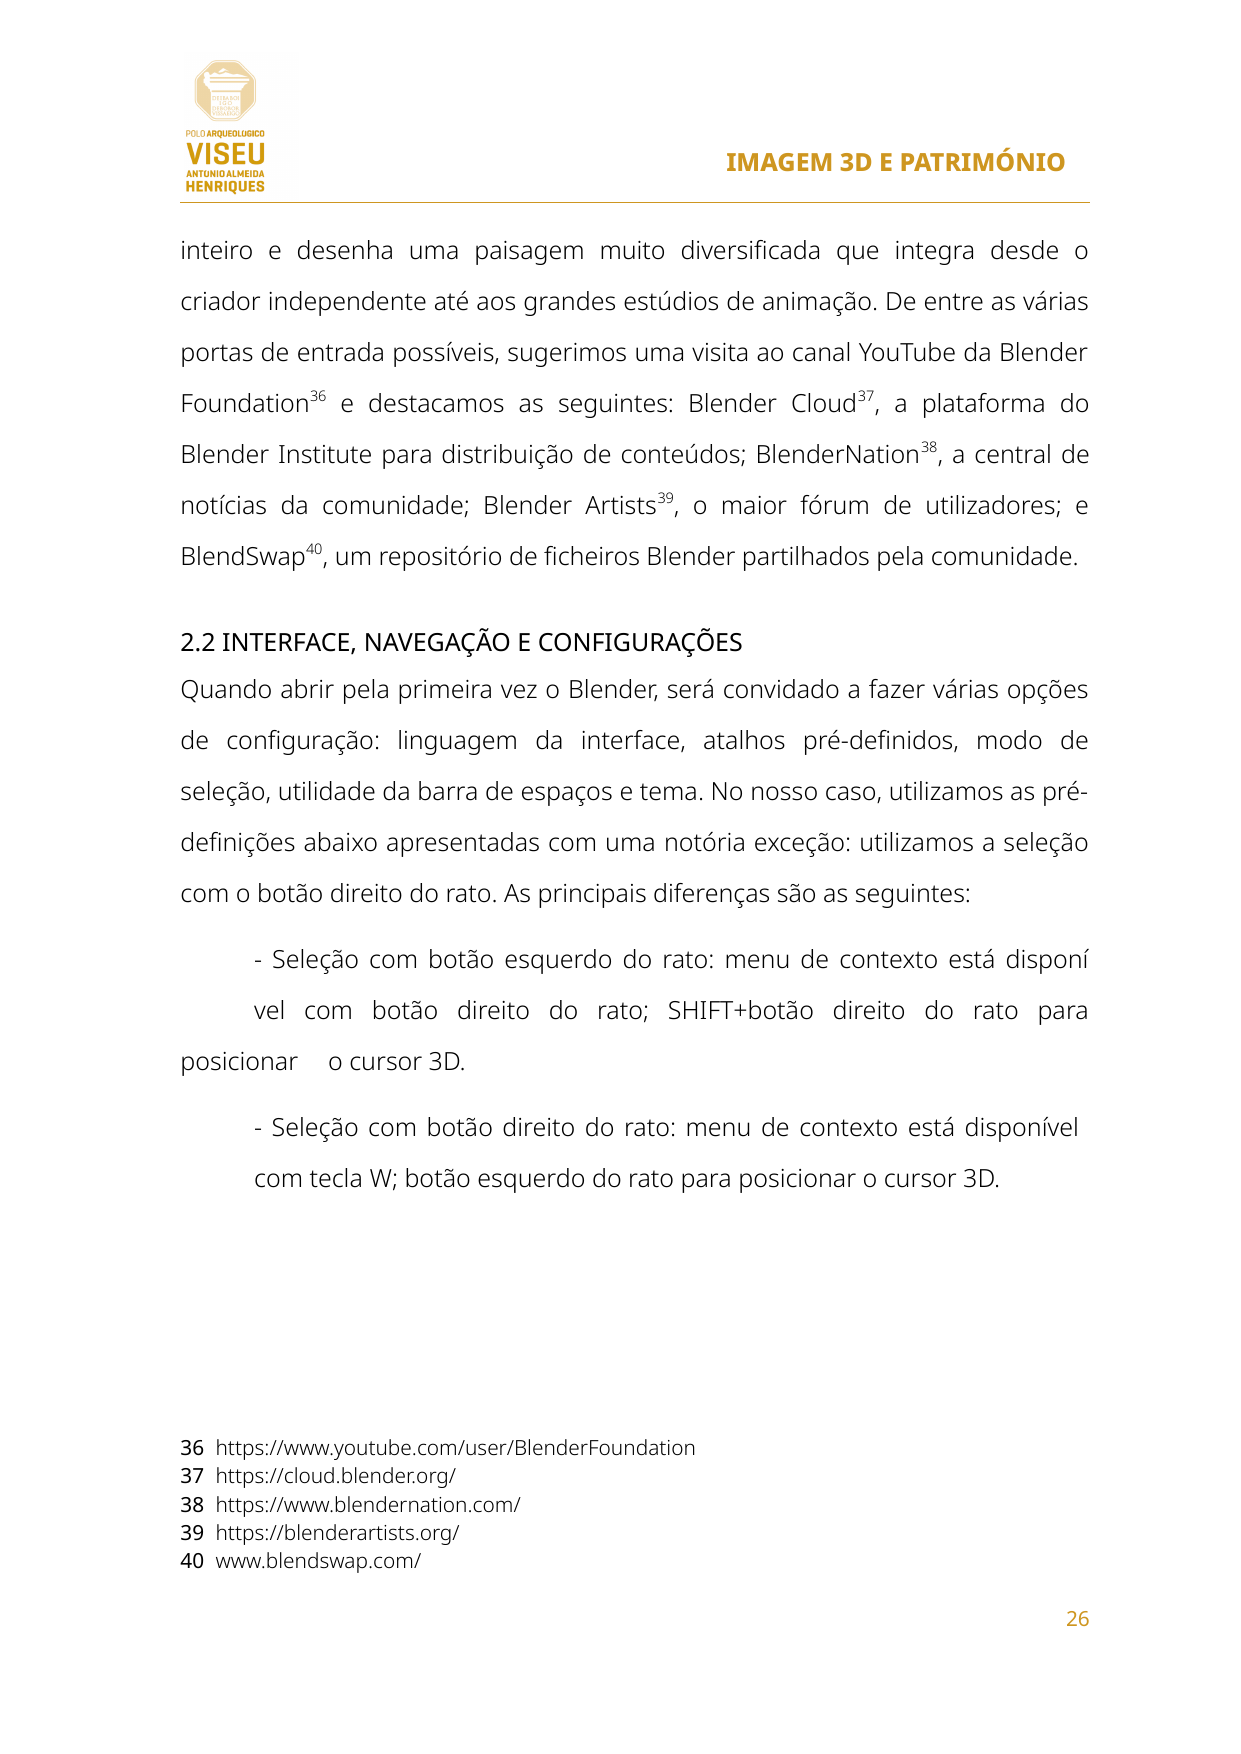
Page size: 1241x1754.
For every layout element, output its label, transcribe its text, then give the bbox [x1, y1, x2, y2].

text https://www.blendernation.com/ [180, 1490, 1090, 1518]
text inteiro e desenha uma paisagem muito diversificada que integra desde o criador independente até aos grandes estúdios de animação. De entre as várias portas de entrada possíveis, sugerimos uma visita ao canal YouTube da Blender Foundation e destacamos as seguintes: Blender Cloud, a plataforma do Blender Institute para distribuição de conteúdos; BlenderNation, a central de notícias da comunidade; Blender Artists, o maior fórum de utilizadores; e BlendSwap, um repositório de ficheiros Blender partilhados pela comunidade. [180, 232, 1090, 573]
picture [183, 52, 299, 201]
text https://www.youtube.com/user/BlenderFoundation [180, 1433, 1090, 1461]
text - Seleção com botão esquerdo do rato: menu de contexto está disponí vel com botão direito do rato; SHIFT+botão direito do rato para posicionar o cursor 3D. [180, 941, 1090, 1078]
text www.blendswap.com/ [180, 1547, 1090, 1575]
text https://cloud.blender.org/ [180, 1461, 1090, 1490]
text https://blenderartists.org/ [180, 1518, 1090, 1547]
text Quando abrir pela primeira vez o Blender, será convidado a fazer várias opções de configuração: linguagem da interface, atalhos pré-definidos, modo de seleção, utilidade da barra de espaços e tema. No nosso caso, utilizamos as pré-definições abaixo apresentadas com uma notória exceção: utilizamos a seleção com o botão direito do rato. As principais diferenças são as seguintes: [180, 672, 1090, 910]
text - Seleção com botão direito do rato: menu de contexto está disponível com tecla W; botão esquerdo do rato para posicionar o cursor 3D. [180, 1109, 1090, 1194]
subtitle 2.2 Interface, navegação e configurações [180, 625, 1090, 659]
